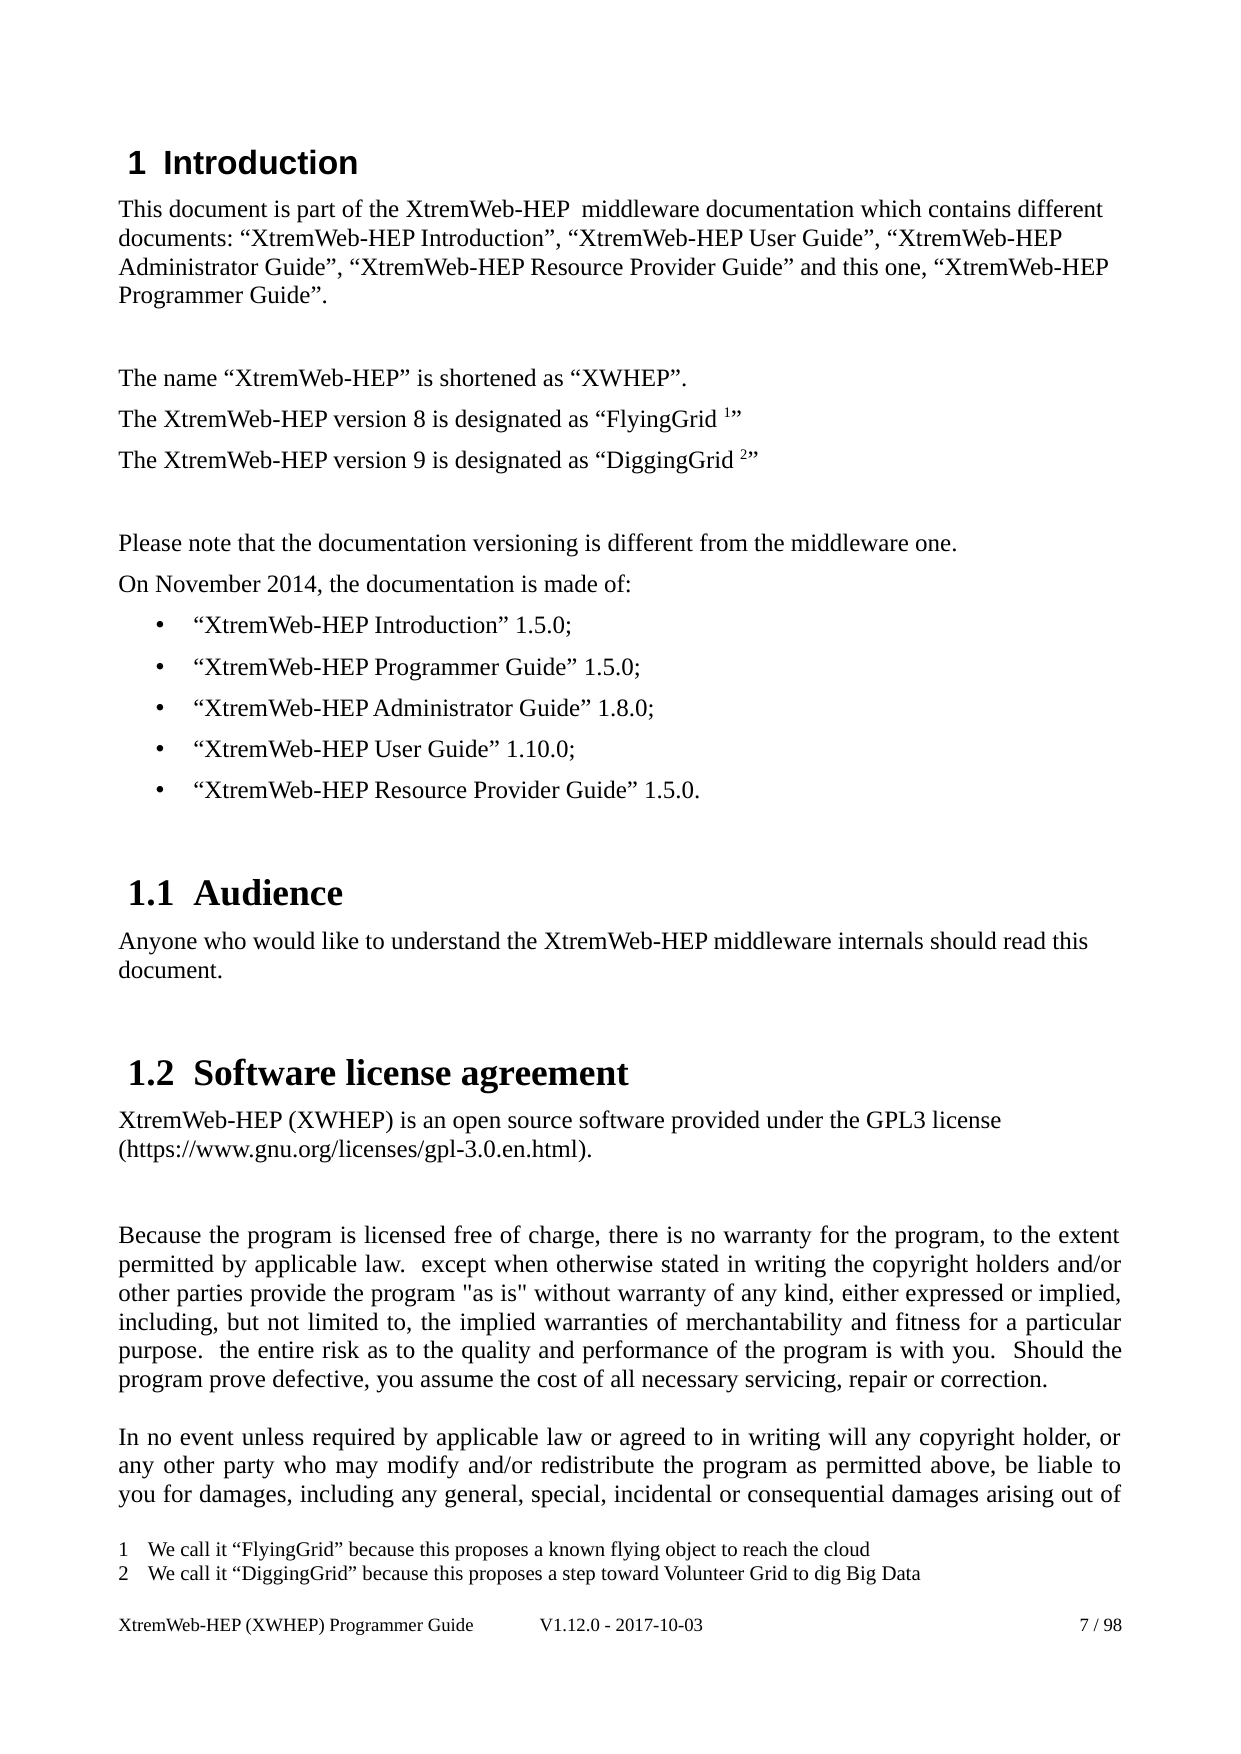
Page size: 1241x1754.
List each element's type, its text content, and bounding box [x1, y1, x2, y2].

text The XtremWeb-HEP version 9 is designated as “DiggingGrid ” [118, 446, 1122, 474]
text BECAUSE THE PROGRAM IS LICENSED FREE OF CHARGE, THERE IS NO WARRANTY FOR THE PROGRAM, TO THE EXTENT PERMITTED BY APPLICABLE LAW. EXCEPT WHEN OTHERWISE STATED IN WRITING THE COPYRIGHT HOLDERS AND/OR OTHER PARTIES PROVIDE THE PROGRAM "AS IS" WITHOUT WARRANTY OF ANY KIND, EITHER EXPRESSED OR IMPLIED, INCLUDING, BUT NOT LIMITED TO, THE IMPLIED WARRANTIES OF MERCHANTABILITY AND FITNESS FOR A PARTICULAR PURPOSE. THE ENTIRE RISK AS TO THE QUALITY AND PERFORMANCE OF THE PROGRAM IS WITH YOU. SHOULD THE PROGRAM PROVE DEFECTIVE, YOU ASSUME THE COST OF ALL NECESSARY SERVICING, REPAIR OR CORRECTION. [118, 1221, 1122, 1393]
subtitle Introduction [118, 143, 1122, 182]
subtitle Audience [118, 871, 1122, 914]
text On November 2014, the documentation is made of: [118, 569, 1122, 598]
list “XtremWeb-HEP Programmer Guide” 1.5.0; [156, 652, 1122, 681]
text We call it “FlyingGrid” because this proposes a known flying object to reach the cloud [118, 1537, 1122, 1561]
list “XtremWeb-HEP User Guide” 1.10.0; [156, 734, 1122, 763]
list “XtremWeb-HEP Introduction” 1.5.0; [156, 611, 1122, 639]
text XtremWeb-HEP (XWHEP) is an open source software provided under the GPL3 license (https://www.gnu.org/licenses/gpl-3.0.en.html). [118, 1106, 1122, 1163]
text The XtremWeb-HEP version 8 is designated as “FlyingGrid ” [118, 404, 1122, 433]
text Please note that the documentation versioning is different from the middleware one. [118, 528, 1122, 557]
text We call it “DiggingGrid” because this proposes a step toward Volunteer Grid to dig Big Data [118, 1561, 1122, 1585]
text IN NO EVENT UNLESS REQUIRED BY APPLICABLE LAW OR AGREED TO IN WRITING WILL ANY COPYRIGHT HOLDER, OR ANY OTHER PARTY WHO MAY MODIFY AND/OR REDISTRIBUTE THE PROGRAM AS PERMITTED ABOVE, BE LIABLE TO YOU FOR DAMAGES, INCLUDING ANY GENERAL, SPECIAL, INCIDENTAL OR CONSEQUENTIAL DAMAGES ARISING OUT OF [118, 1422, 1122, 1508]
list “XtremWeb-HEP Administrator Guide” 1.8.0; [156, 693, 1122, 722]
list “XtremWeb-HEP Resource Provider Guide” 1.5.0. [156, 776, 1122, 804]
subtitle Software license agreement [118, 1050, 1122, 1093]
text The name “XtremWeb-HEP” is shortened as “XWHEP”. [118, 363, 1122, 392]
text This document is part of the XtremWeb-HEP middleware documentation which contains different documents: “XtremWeb-HEP Introduction”, “XtremWeb-HEP User Guide”, “XtremWeb-HEP Administrator Guide”, “XtremWeb-HEP Resource Provider Guide” and this one, “XtremWeb-HEP Programmer Guide”. [118, 194, 1122, 309]
text Anyone who would like to understand the XtremWeb-HEP middleware internals should read this document. [118, 926, 1122, 984]
